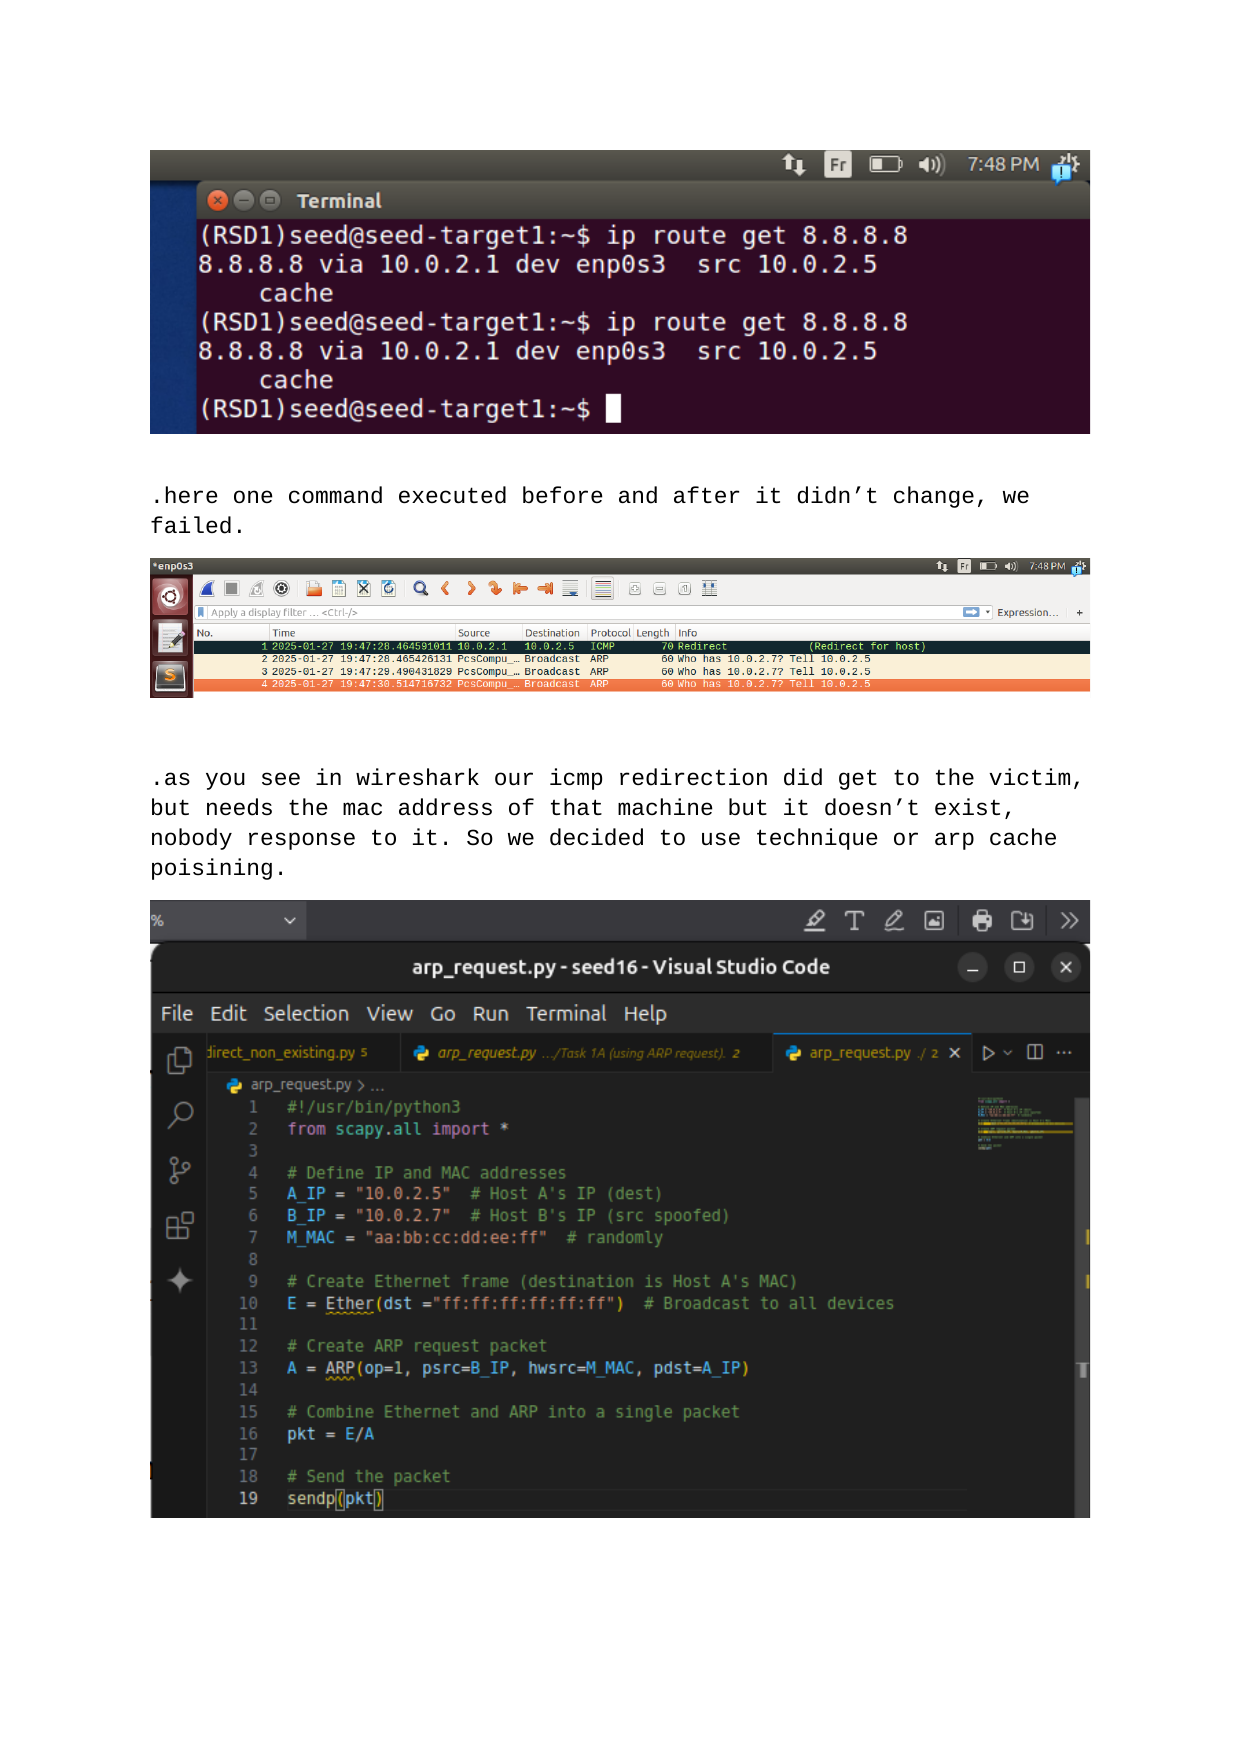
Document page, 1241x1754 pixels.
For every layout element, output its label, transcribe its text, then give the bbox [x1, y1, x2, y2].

picture [150, 900, 1091, 1518]
picture [150, 558, 1091, 698]
picture [150, 150, 1091, 434]
text .here one command executed before and after it didn’t change, we failed. [150, 485, 1090, 540]
text .as you see in wireshark our icmp redirection did get to the victim, but needs the mac address of that machine but it doesn’t exist, nobody response to it. So we decided to use technique or arp cache poisining. [150, 767, 1090, 882]
